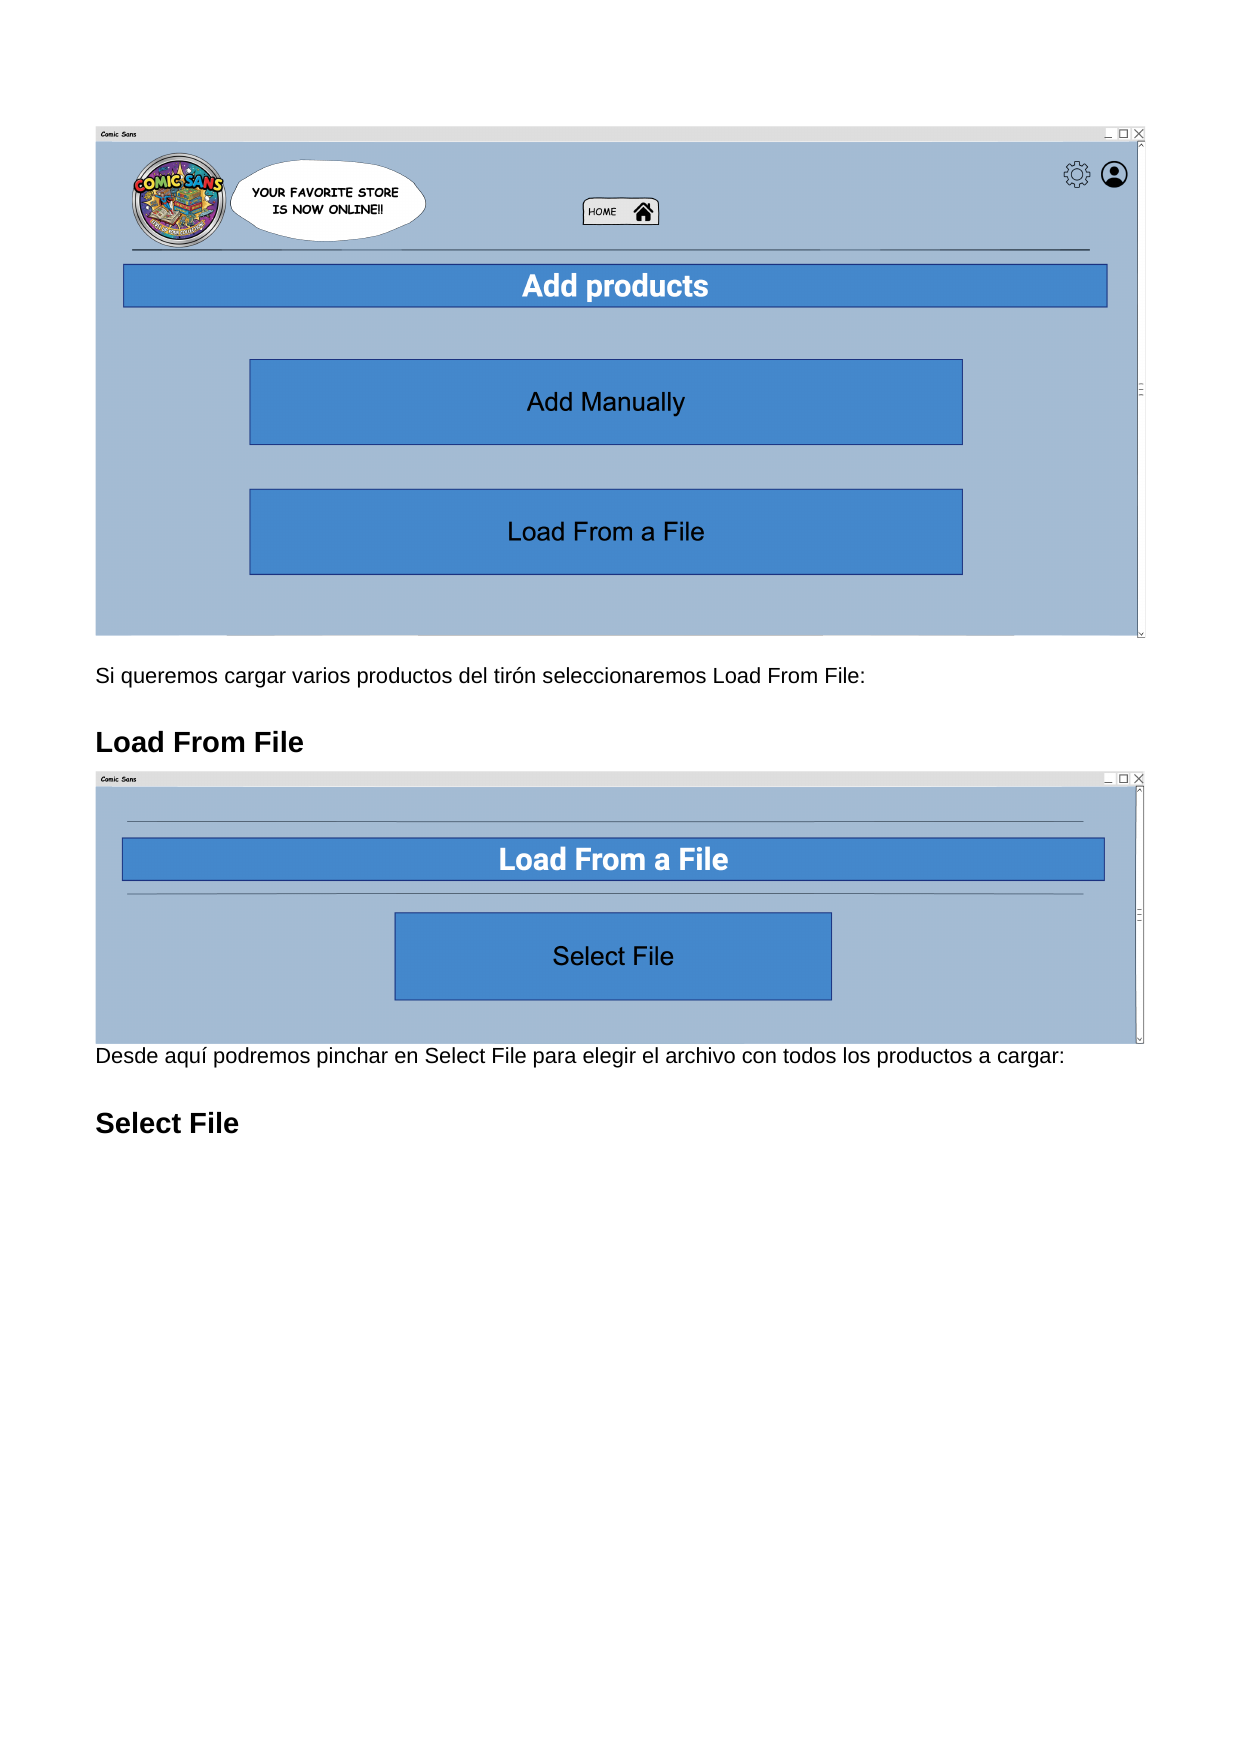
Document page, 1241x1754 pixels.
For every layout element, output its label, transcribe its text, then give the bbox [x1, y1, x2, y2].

subtitle Select File [95, 1106, 1145, 1140]
text Desde aquí podremos pinchar en Select File para elegir el archivo con todos los productos a cargar: [95, 1044, 1145, 1069]
text Si queremos cargar varios productos del tirón seleccionaremos Load From File: [95, 636, 1145, 688]
subtitle Load From File [95, 725, 1145, 759]
